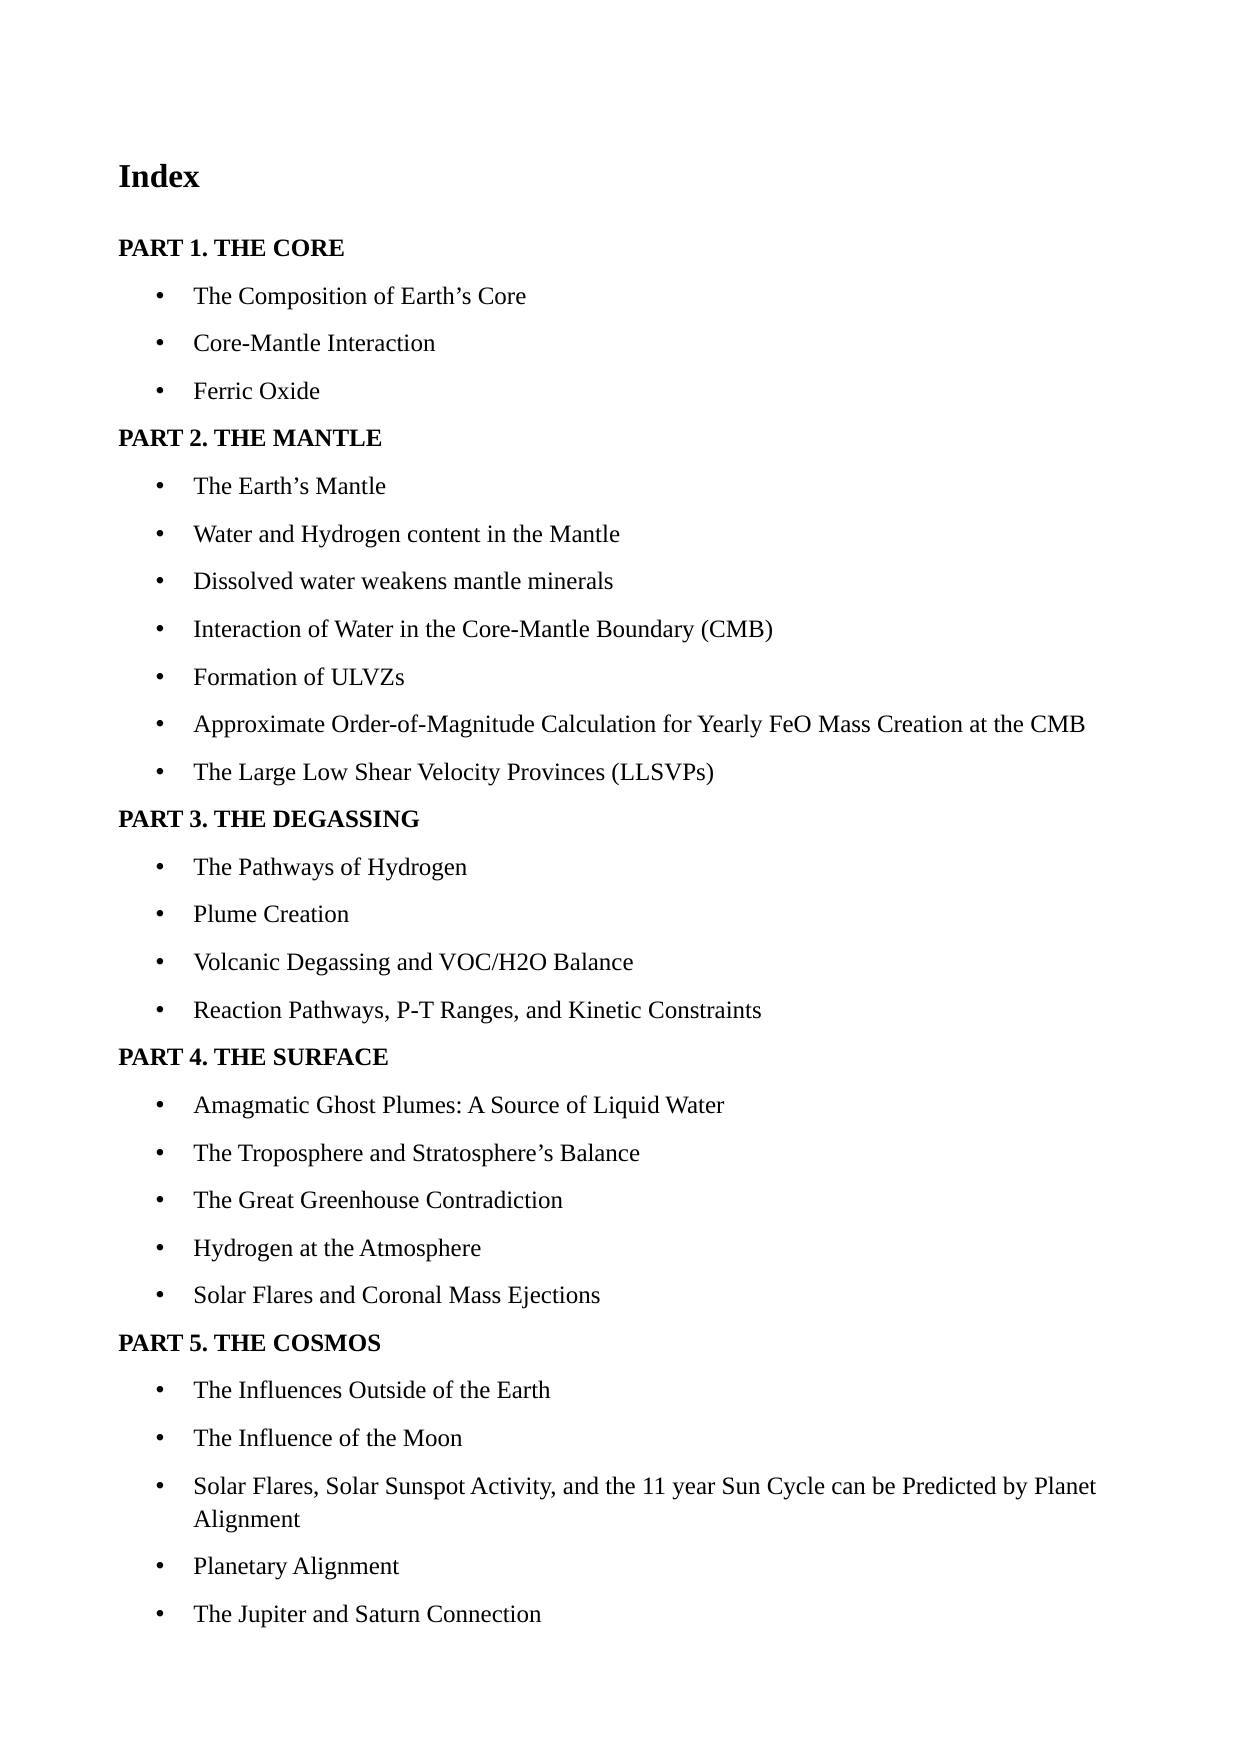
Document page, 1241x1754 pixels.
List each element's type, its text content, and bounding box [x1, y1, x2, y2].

list Reaction Pathways, P-T Ranges, and Kinetic Constraints [156, 995, 1122, 1023]
list Amagmatic Ghost Plumes: A Source of Liquid Water [156, 1090, 1122, 1119]
list The Composition of Earth’s Core [156, 281, 1122, 309]
list The Large Low Shear Velocity Provinces (LLSVPs) [156, 757, 1122, 786]
text PART 5. THE COSMOS [118, 1328, 1122, 1357]
text Index [118, 156, 1122, 195]
list Water and Hydrogen content in the Mantle [156, 519, 1122, 547]
list The Great Greenhouse Contradiction [156, 1185, 1122, 1214]
list Interaction of Water in the Core-Mantle Boundary (CMB) [156, 614, 1122, 643]
list The Earth’s Mantle [156, 471, 1122, 500]
list The Pathways of Hydrogen [156, 852, 1122, 881]
list Hydrogen at the Atmosphere [156, 1233, 1122, 1262]
list Volcanic Degassing and VOC/H2O Balance [156, 947, 1122, 976]
list Plume Creation [156, 899, 1122, 928]
text PART 2. THE MANTLE [118, 423, 1122, 452]
list Ferric Oxide [156, 376, 1122, 405]
list Solar Flares, Solar Sunspot Activity, and the 11 year Sun Cycle can be Predicted by Planet Alignment [156, 1471, 1122, 1533]
list Planetary Alignment [156, 1551, 1122, 1580]
list Dissolved water weakens mantle minerals [156, 566, 1122, 595]
list The Jupiter and Saturn Connection [156, 1599, 1122, 1628]
list Core-Mantle Interaction [156, 328, 1122, 357]
list The Influence of the Moon [156, 1423, 1122, 1452]
text PART 3. THE DEGASSING [118, 804, 1122, 833]
text PART 1. THE CORE [118, 233, 1122, 262]
list The Troposphere and Stratosphere’s Balance [156, 1138, 1122, 1166]
list Solar Flares and Coronal Mass Ejections [156, 1280, 1122, 1309]
text PART 4. THE SURFACE [118, 1042, 1122, 1071]
list Approximate Order-of-Magnitude Calculation for Yearly FeO Mass Creation at the CMB [156, 709, 1122, 738]
list Formation of ULVZs [156, 662, 1122, 690]
list The Influences Outside of the Earth [156, 1376, 1122, 1404]
